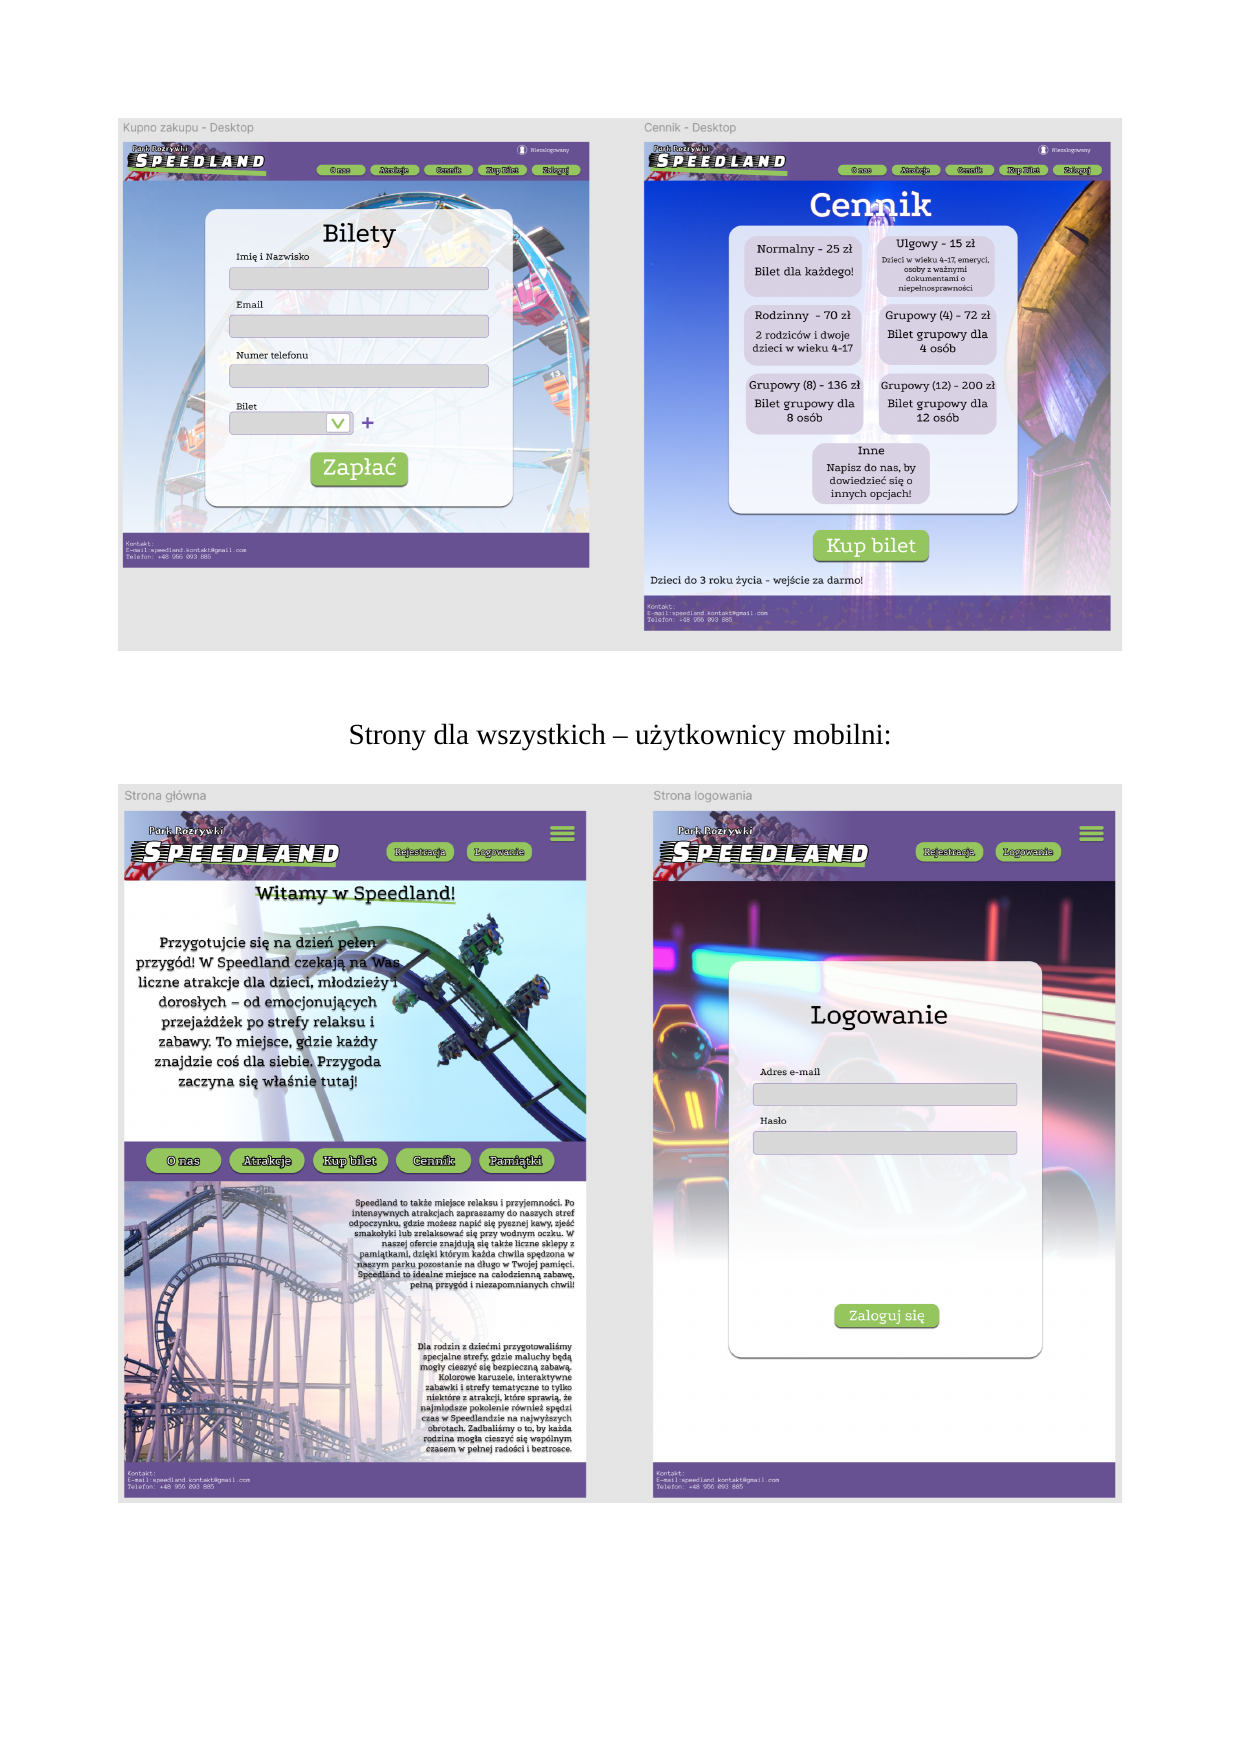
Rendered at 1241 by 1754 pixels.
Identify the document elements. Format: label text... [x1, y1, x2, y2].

picture [118, 784, 1123, 1503]
picture [118, 118, 1123, 651]
text Strony dla wszystkich – użytkownicy mobilni: [118, 717, 1122, 751]
